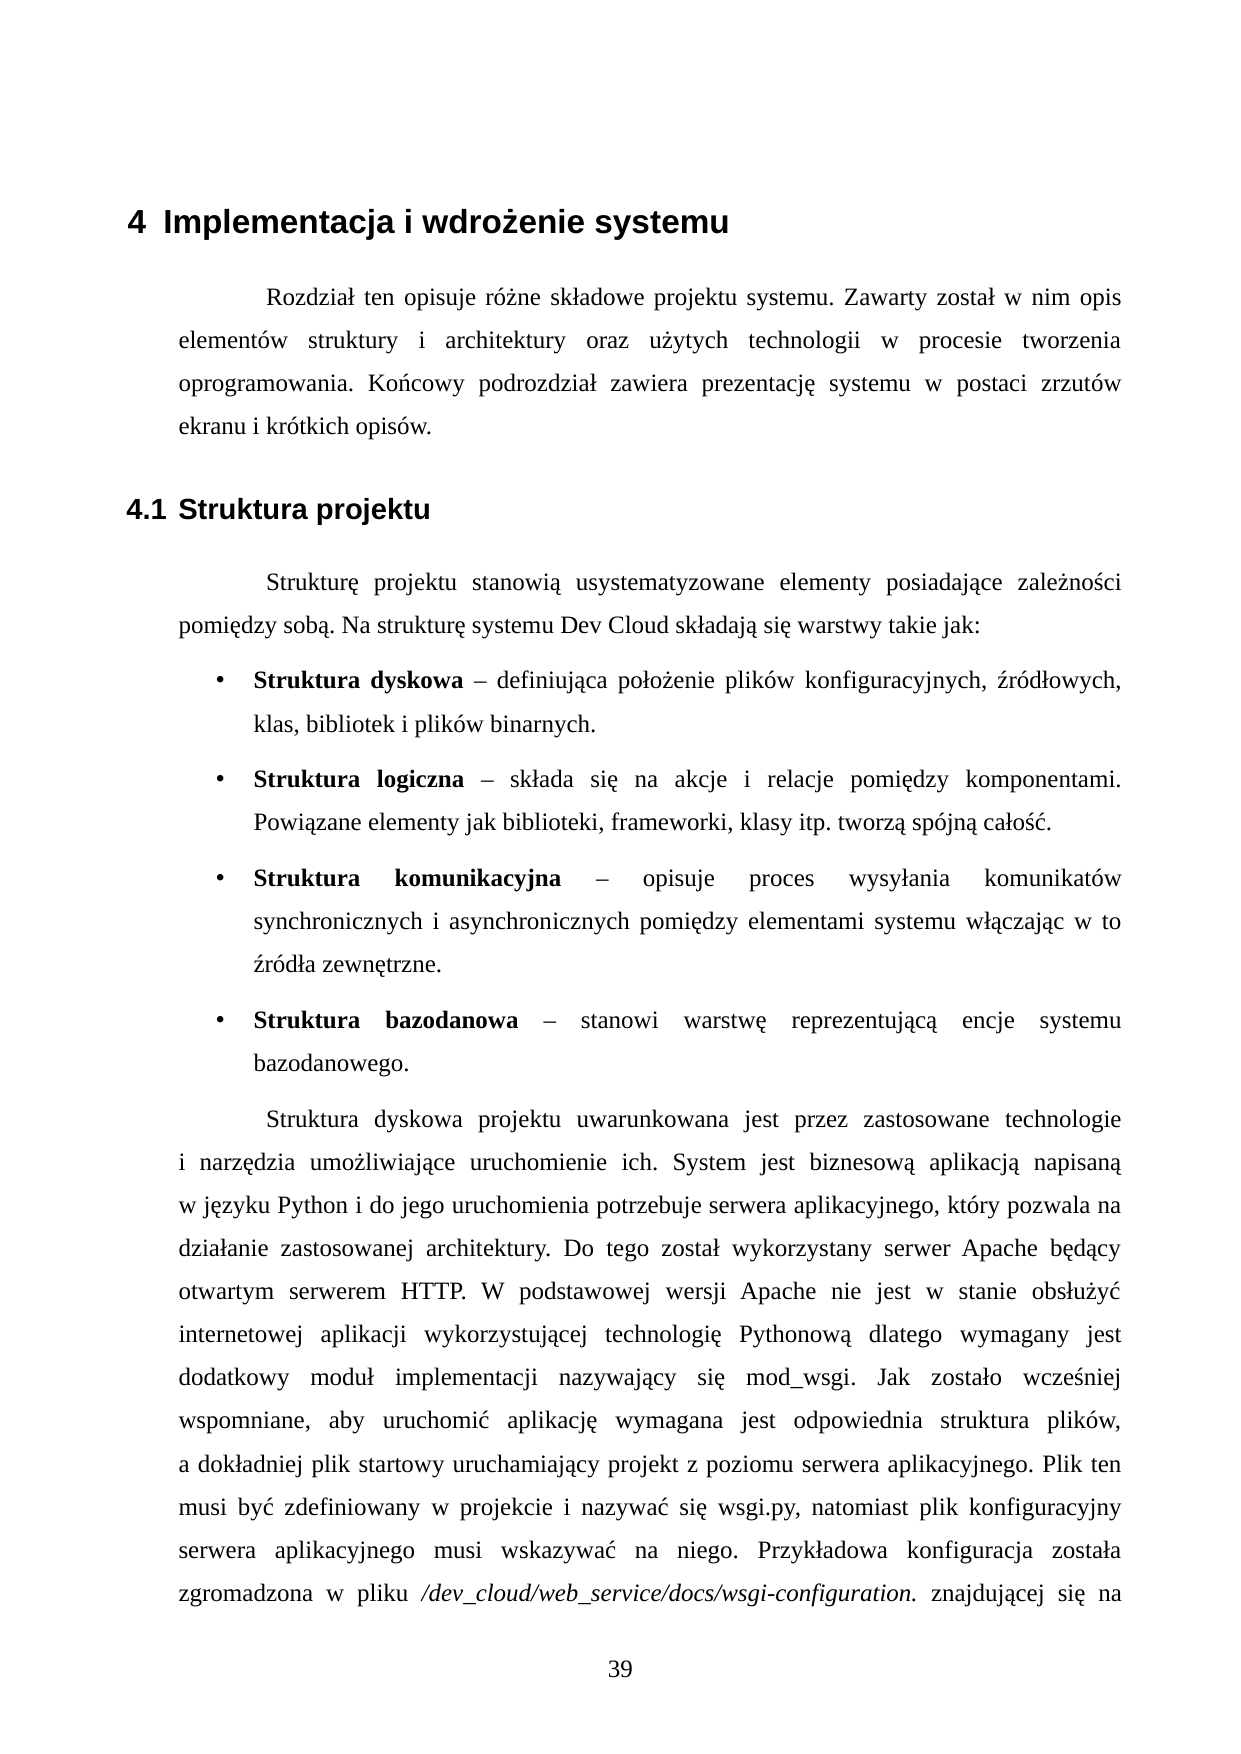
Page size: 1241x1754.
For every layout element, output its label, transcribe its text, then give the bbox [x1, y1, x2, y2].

text Rozdział ten opisuje różne składowe projektu systemu. Zawarty został w nim opis elementów struktury i architektury oraz użytych technologii w procesie tworzenia oprogramowania. Końcowy podrozdział zawiera prezentację systemu w postaci zrzutów ekranu i krótkich opisów. [178, 282, 1122, 440]
text Strukturę projektu stanowią usystematyzowane elementy posiadające zależności pomiędzy sobą. Na strukturę systemu Dev Cloud składają się warstwy takie jak: [178, 567, 1122, 639]
text Struktura dyskowa projektu uwarunkowana jest przez zastosowane technologie i narzędzia umożliwiające uruchomienie ich. System jest biznesową aplikacją napisaną w języku Python i do jego uruchomienia potrzebuje serwera aplikacyjnego, który pozwala na działanie zastosowanej architektury. Do tego został wykorzystany serwer Apache będący otwartym serwerem HTTP. W podstawowej wersji Apache nie jest w stanie obsłużyć internetowej aplikacji wykorzystującej technologię Pythonową dlatego wymagany jest dodatkowy moduł implementacji nazywający się mod_wsgi. Jak zostało wcześniej wspomniane, aby uruchomić aplikację wymagana jest odpowiednia struktura plików, a dokładniej plik startowy uruchamiający projekt z poziomu serwera aplikacyjnego. Plik ten musi być zdefiniowany w projekcie i nazywać się wsgi.py, natomiast plik konfiguracyjny serwera aplikacyjnego musi wskazywać na niego. Przykładowa konfiguracja została zgromadzona w pliku /dev_cloud/web_service/docs/wsgi-configuration. znajdującej się na [178, 1104, 1122, 1607]
subtitle Struktura projektu [118, 492, 1122, 525]
list Struktura logiczna – składa się na akcje i relacje pomiędzy komponentami. Powiązane elementy jak biblioteki, frameworki, klasy itp. tworzą spójną całość. [216, 764, 1122, 836]
list Struktura komunikacyjna – opisuje proces wysyłania komunikatów synchronicznych i asynchronicznych pomiędzy elementami systemu włączając w to źródła zewnętrzne. [216, 863, 1122, 978]
list Struktura bazodanowa – stanowi warstwę reprezentującą encje systemu bazodanowego. [216, 1005, 1122, 1077]
subtitle Implementacja i wdrożenie systemu [118, 202, 1122, 240]
list Struktura dyskowa – definiująca położenie plików konfiguracyjnych, źródłowych, klas, bibliotek i plików binarnych. [216, 666, 1122, 737]
